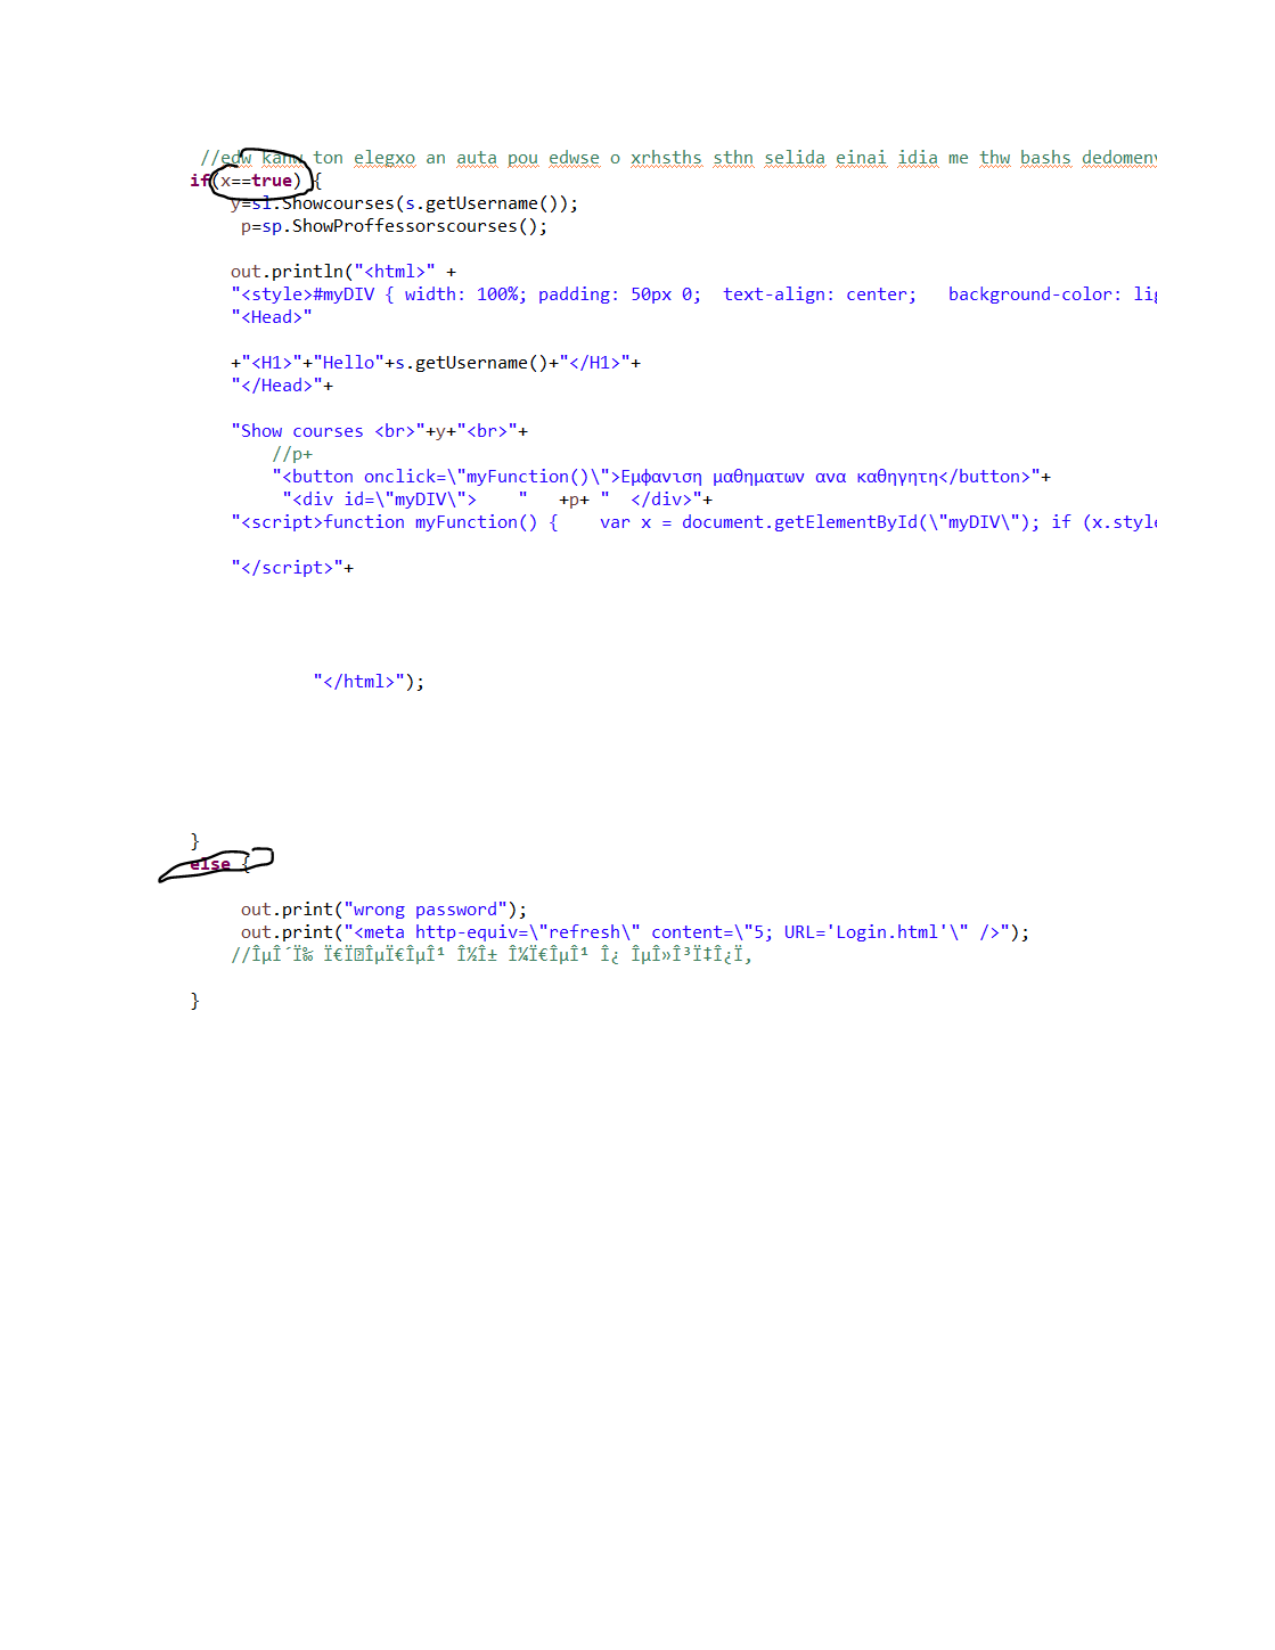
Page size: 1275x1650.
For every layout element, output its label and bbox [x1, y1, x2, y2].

picture [118, 118, 1157, 1019]
